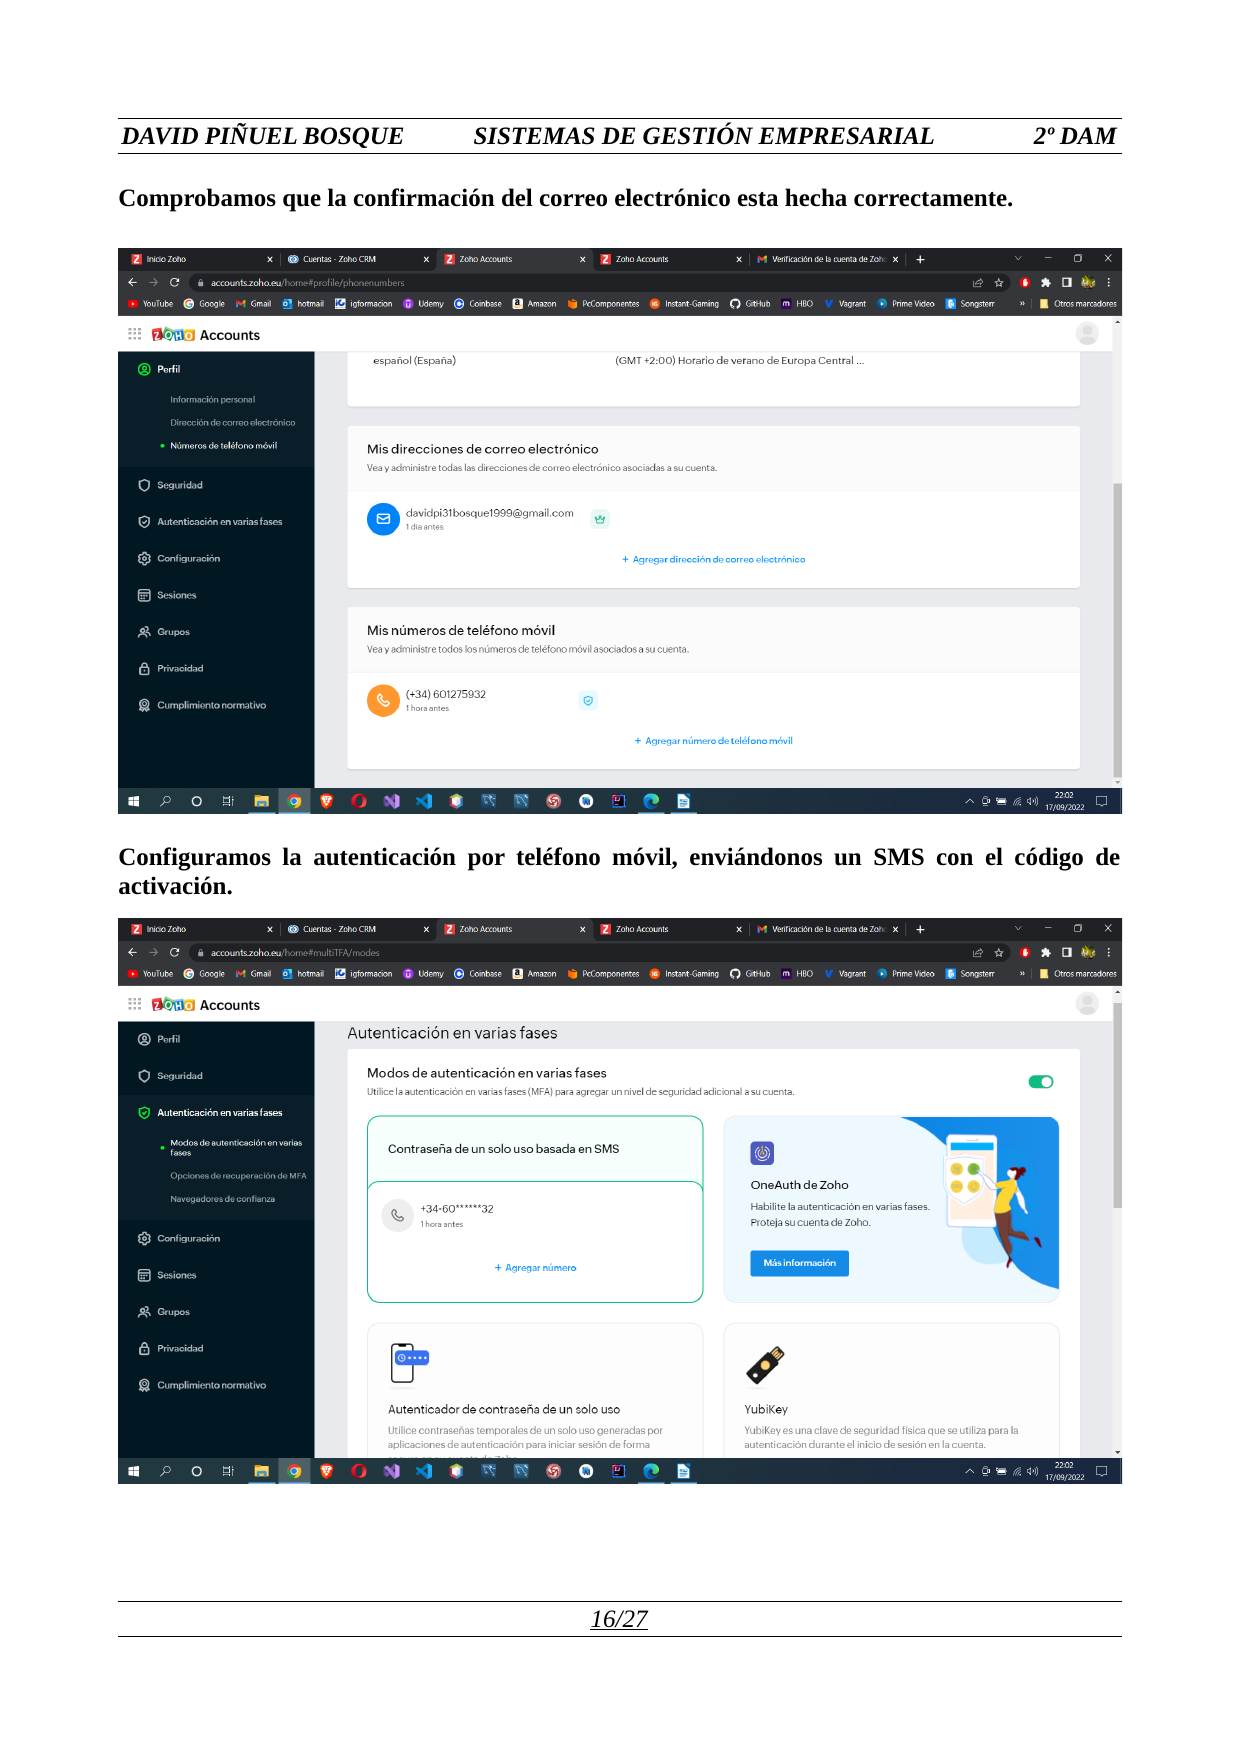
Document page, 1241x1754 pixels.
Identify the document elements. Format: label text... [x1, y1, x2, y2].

picture [118, 248, 1123, 814]
text Configuramos la autenticación por teléfono móvil, enviándonos un SMS con el código de activación. [118, 842, 1122, 900]
picture [118, 918, 1123, 1484]
text Comprobamos que la confirmación del correo electrónico esta hecha correctamente. [118, 183, 1122, 211]
